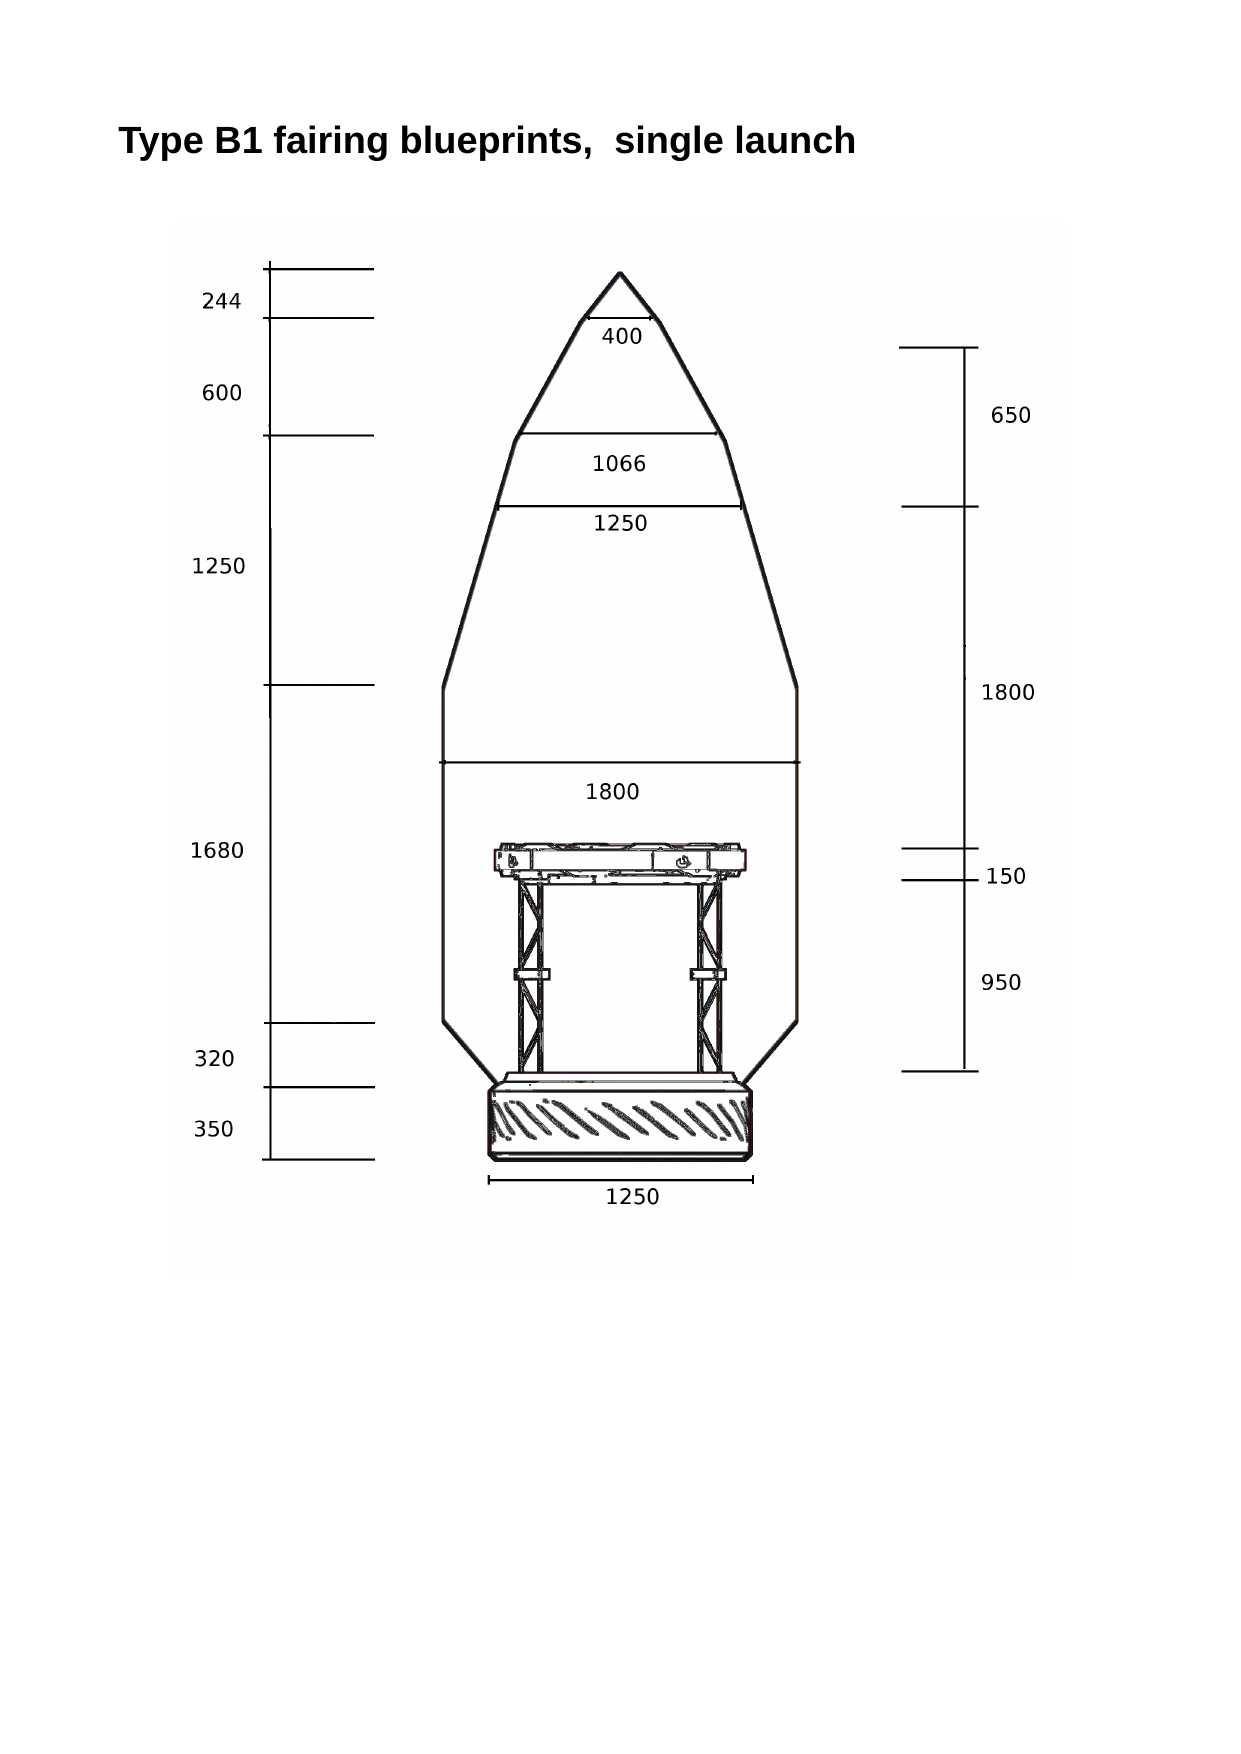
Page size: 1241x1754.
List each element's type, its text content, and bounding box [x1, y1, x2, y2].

subtitle Type B1 fairing blueprints, single launch [118, 118, 1122, 162]
